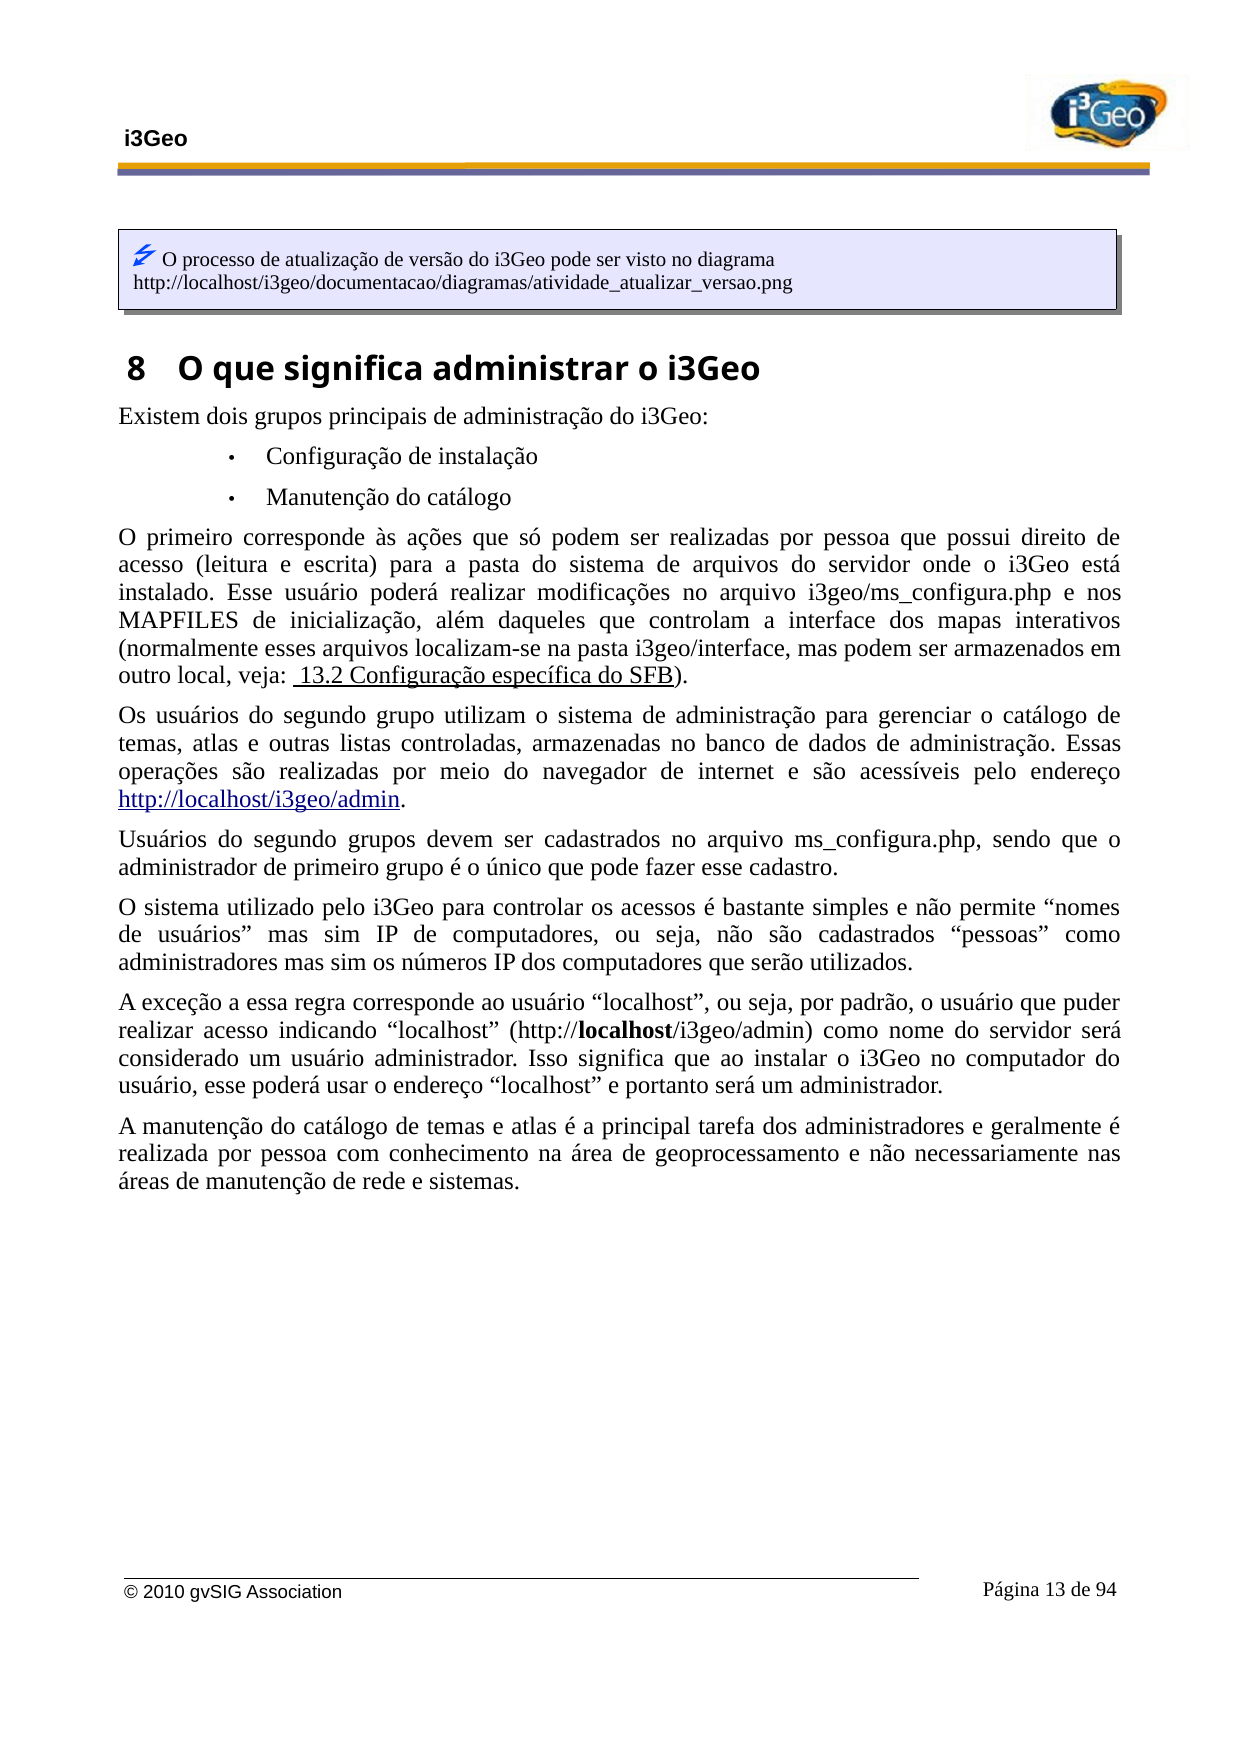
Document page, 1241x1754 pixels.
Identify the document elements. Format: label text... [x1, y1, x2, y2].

text Existem dois grupos principais de administração do i3Geo: [118, 402, 1122, 430]
text O sistema utilizado pelo i3Geo para controlar os acessos é bastante simples e não permite “nomes de usuários” mas sim IP de computadores, ou seja, não são cadastrados “pessoas” como administradores mas sim os números IP dos computadores que serão utilizados. [118, 893, 1122, 976]
list Manutenção do catálogo [228, 483, 1122, 510]
picture [1025, 74, 1191, 151]
text Usuários do segundo grupos devem ser cadastrados no arquivo ms_configura.php, sendo que o administrador de primeiro grupo é o único que pode fazer esse cadastro. [118, 825, 1122, 880]
text A exceção a essa regra corresponde ao usuário “localhost”, ou seja, por padrão, o usuário que puder realizar acesso indicando “localhost” (http://localhost/i3geo/admin) como nome do servidor será considerado um usuário administrador. Isso significa que ao instalar o i3Geo no computador do usuário, esse poderá usar o endereço “localhost” e portanto será um administrador. [118, 988, 1122, 1099]
list Configuração de instalação [228, 442, 1122, 470]
text Os usuários do segundo grupo utilizam o sistema de administração para gerenciar o catálogo de temas, atlas e outras listas controladas, armazenadas no banco de dados de administração. Essas operações são realizadas por meio do navegador de internet e são acessíveis pelo endereço http://localhost/i3geo/admin. [118, 702, 1122, 812]
subtitle O que significa administrar o i3Geo [118, 344, 1122, 390]
text O processo de atualização de versão do i3Geo pode ser visto no diagrama http://localhost/i3geo/documentacao/diagramas/atividade_atualizar_versao.png [119, 230, 1116, 309]
text A manutenção do catálogo de temas e atlas é a principal tarefa dos administradores e geralmente é realizada por pessoa com conhecimento na área de geoprocessamento e não necessariamente nas áreas de manutenção de rede e sistemas. [118, 1112, 1122, 1195]
text O primeiro corresponde às ações que só podem ser realizadas por pessoa que possui direito de acesso (leitura e escrita) para a pasta do sistema de arquivos do servidor onde o i3Geo está instalado. Esse usuário poderá realizar modificações no arquivo i3geo/ms_configura.php e nos MAPFILES de inicialização, além daqueles que controlam a interface dos mapas interativos (normalmente esses arquivos localizam-se na pasta i3geo/interface, mas podem ser armazenados em outro local, veja: 13.2Configuração específica do SFB). [118, 523, 1122, 689]
